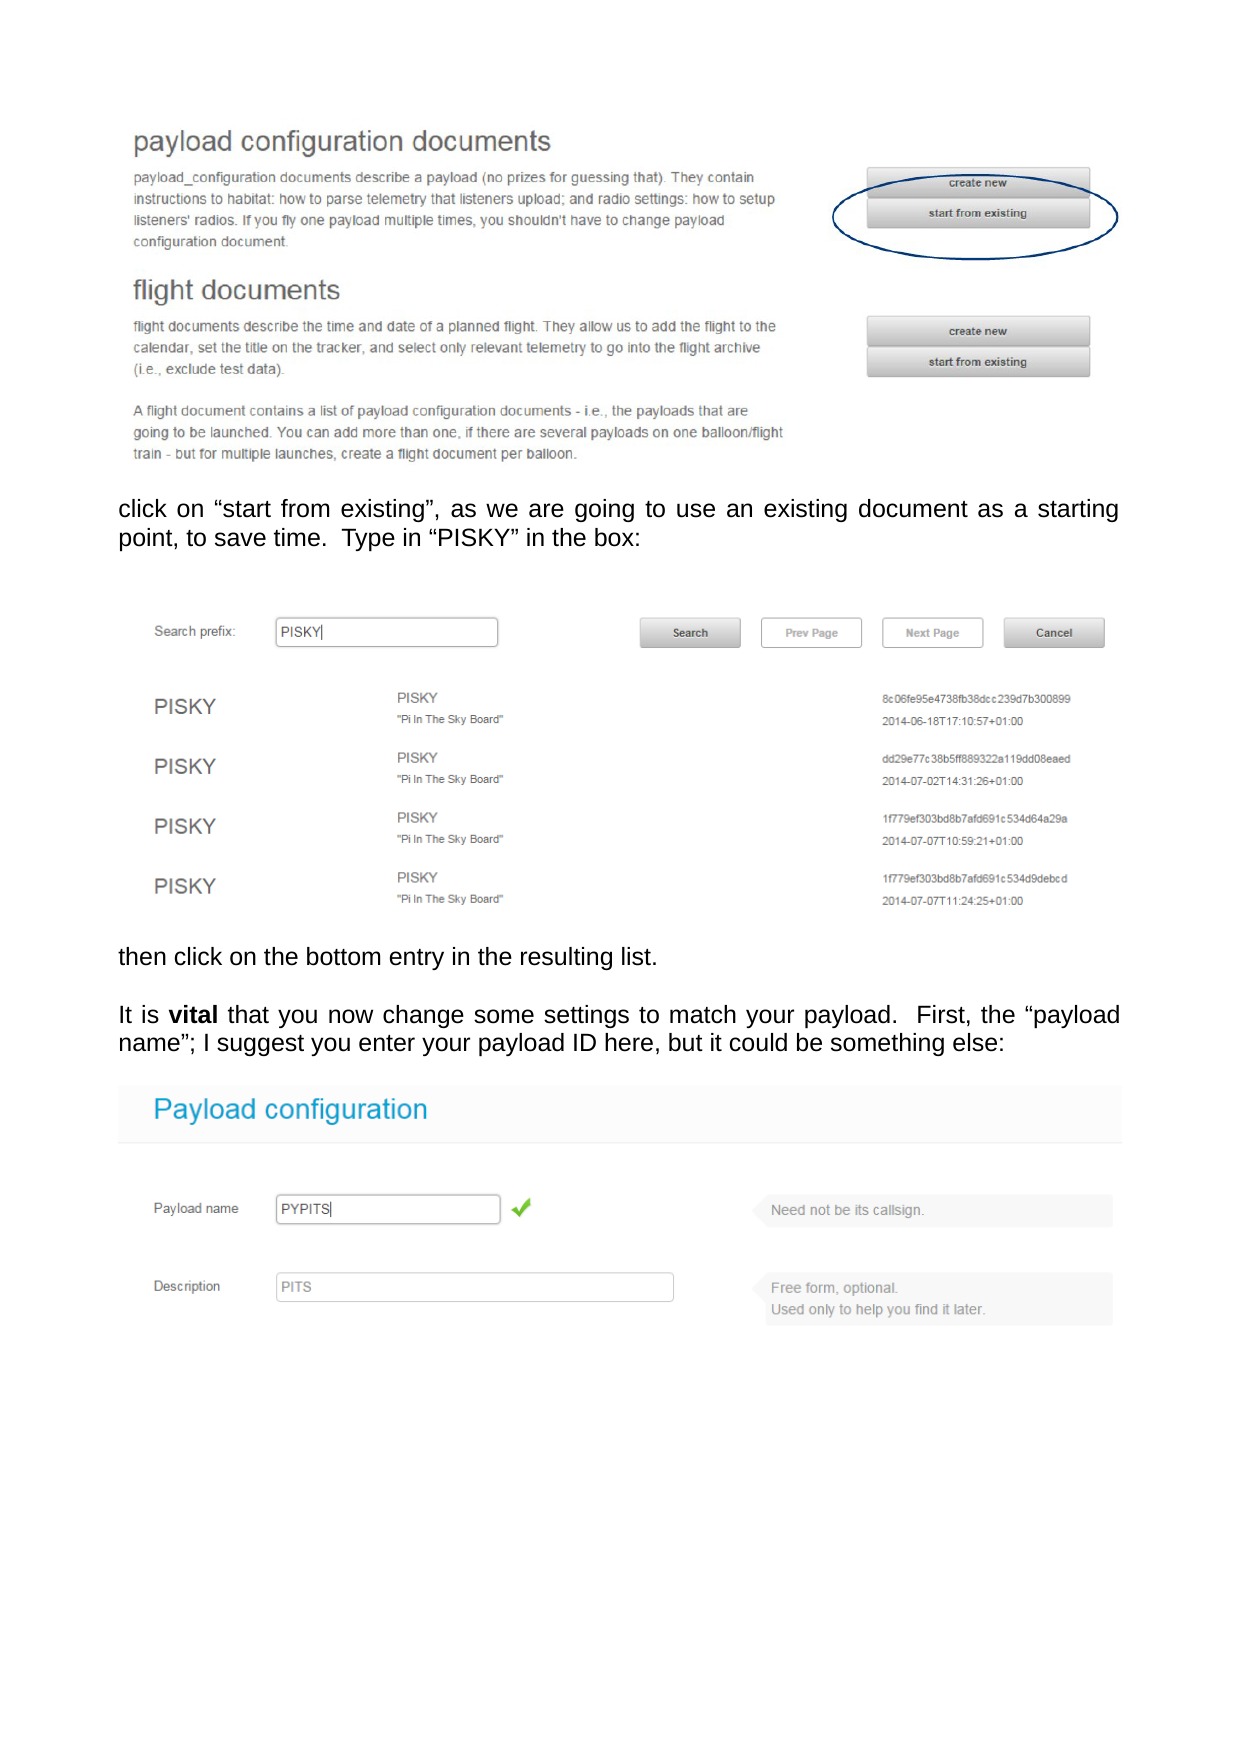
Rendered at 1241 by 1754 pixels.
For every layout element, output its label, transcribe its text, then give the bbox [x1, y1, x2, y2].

text It is vital that you now change some settings to match your payload. First, the “payload name”; I suggest you enter your payload ID here, but it could be something else: [118, 999, 1122, 1057]
text then click on the bottom entry in the resulting list. [118, 942, 1122, 971]
text click on “start from existing”, as we are going to use an existing document as a starting point, to save time. Type in “PISKY” in the box: [118, 494, 1122, 552]
